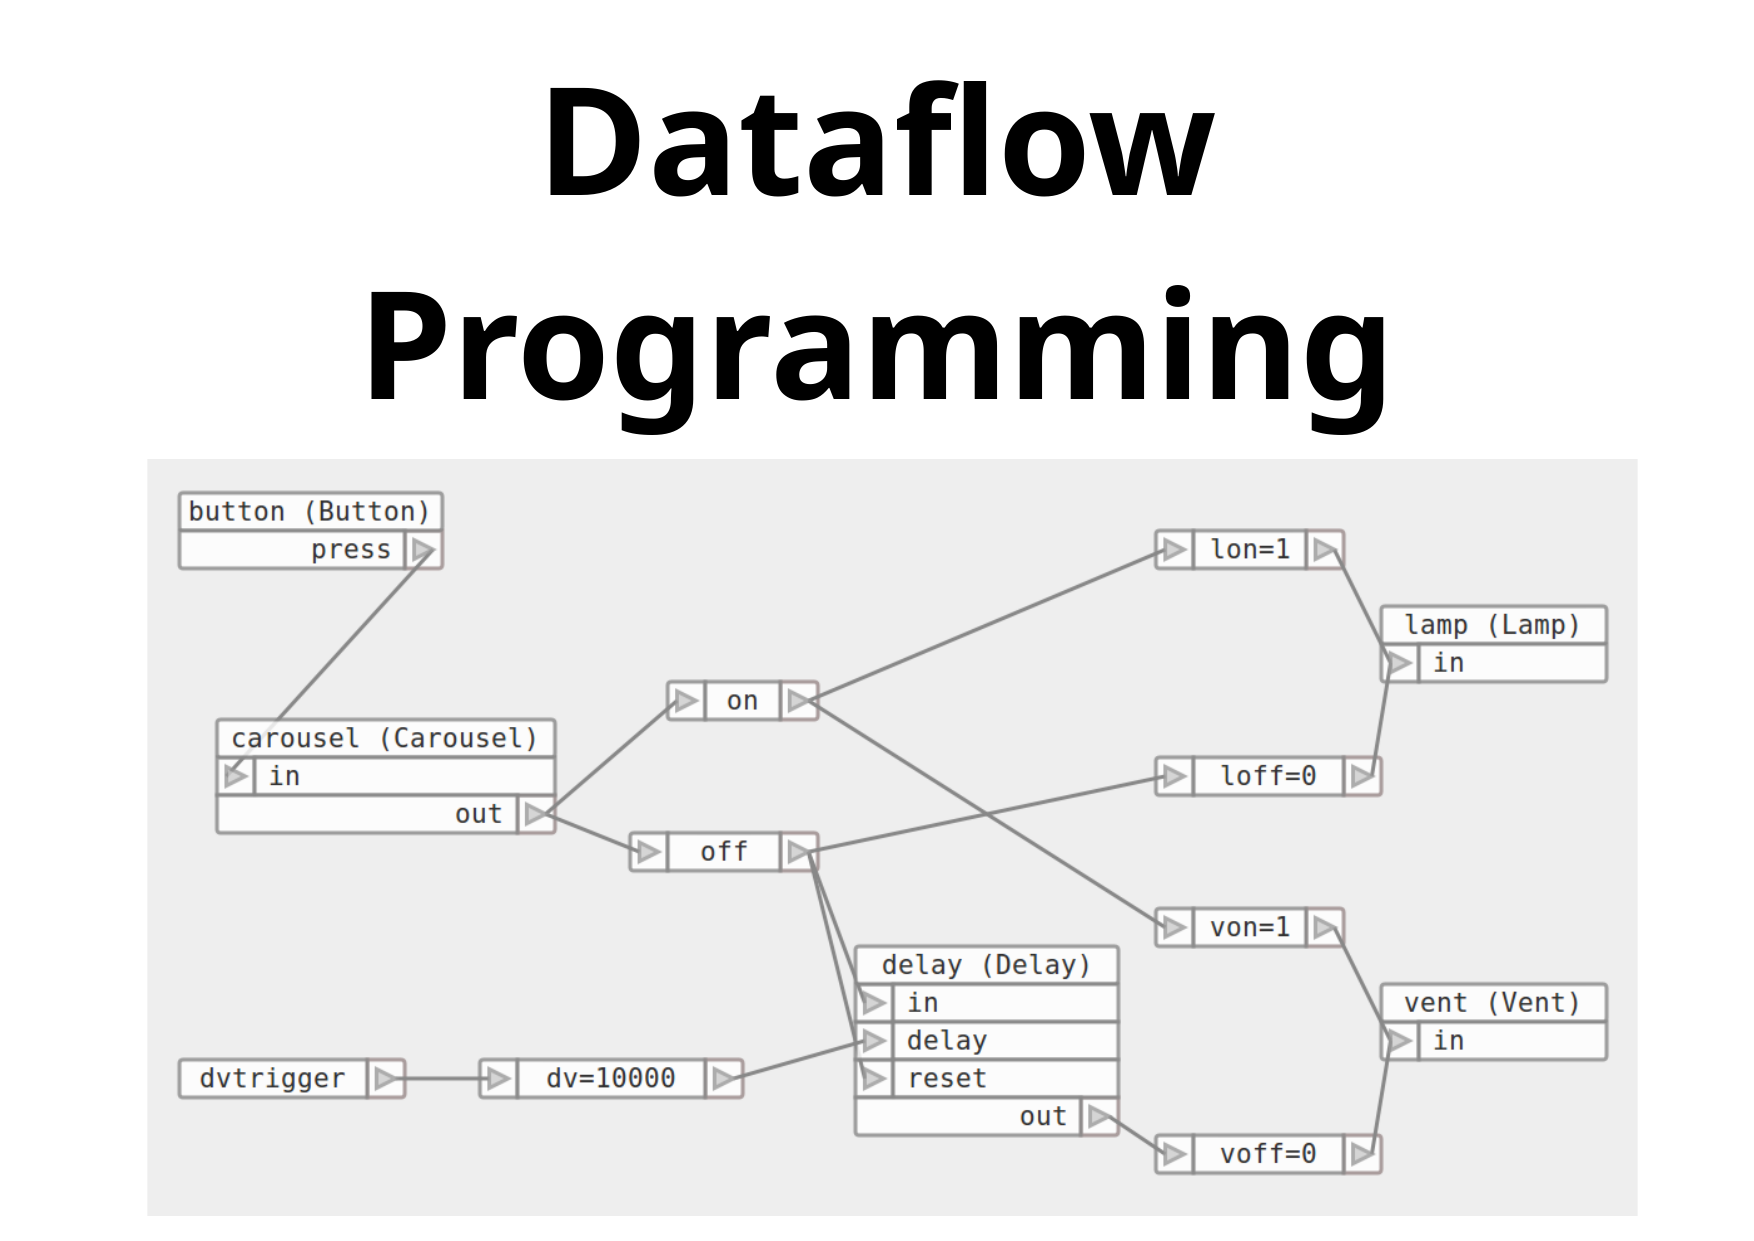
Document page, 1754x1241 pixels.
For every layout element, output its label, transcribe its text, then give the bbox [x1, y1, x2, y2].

text Dataflow Programming [0, 35, 1753, 444]
picture [147, 459, 1638, 1216]
